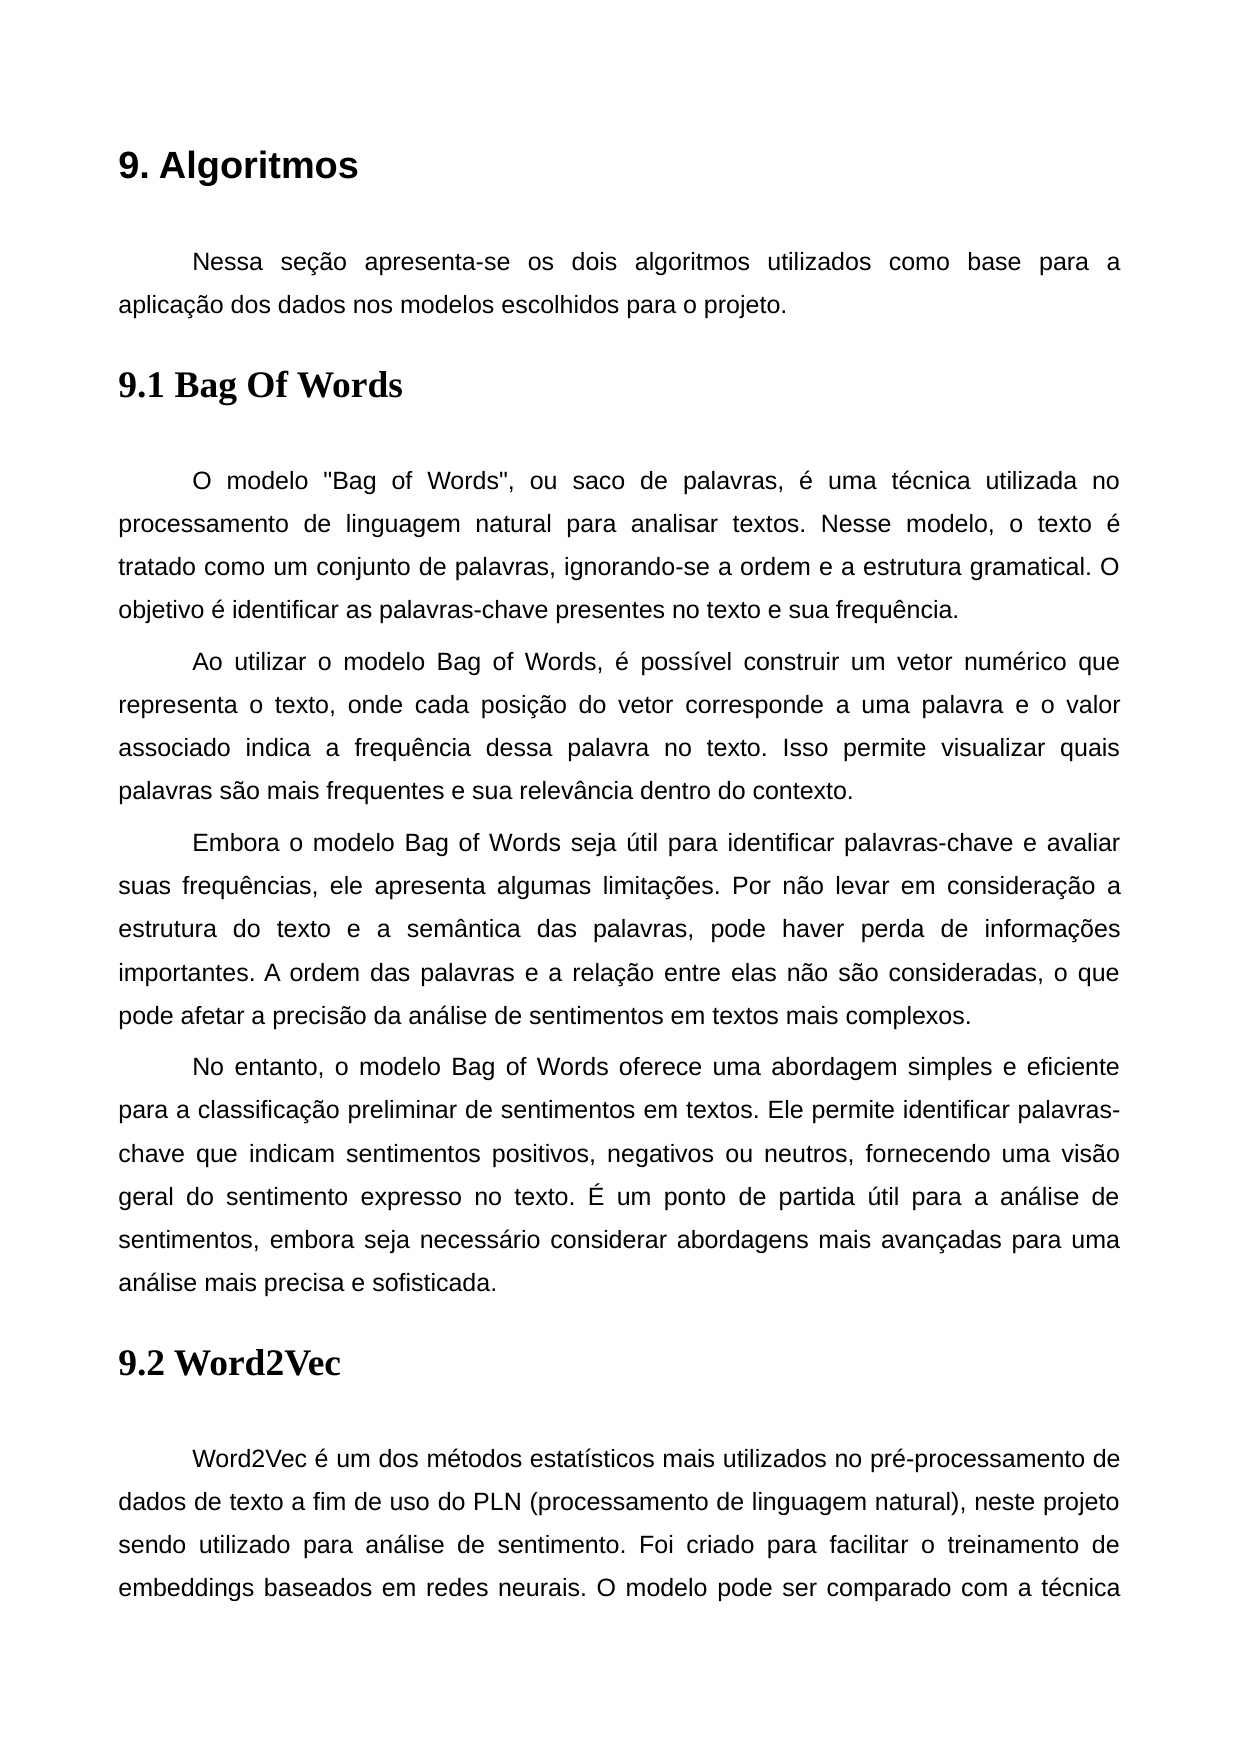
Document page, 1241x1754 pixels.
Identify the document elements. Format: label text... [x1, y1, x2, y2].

text Word2Vec é um dos métodos estatísticos mais utilizados no pré-processamento de dados de texto a fim de uso do PLN (processamento de linguagem natural), neste projeto sendo utilizado para análise de sentimento. Foi criado para facilitar o treinamento de embeddings baseados em redes neurais. O modelo pode ser comparado com a técnica [118, 1444, 1122, 1602]
subtitle 9.1 Bag Of Words [118, 363, 1122, 406]
text Ao utilizar o modelo Bag of Words, é possível construir um vetor numérico que representa o texto, onde cada posição do vetor corresponde a uma palavra e o valor associado indica a frequência dessa palavra no texto. Isso permite visualizar quais palavras são mais frequentes e sua relevância dentro do contexto. [118, 647, 1122, 805]
text Nessa seção apresenta-se os dois algoritmos utilizados como base para a aplicação dos dados nos modelos escolhidos para o projeto. [118, 247, 1122, 319]
text No entanto, o modelo Bag of Words oferece uma abordagem simples e eficiente para a classificação preliminar de sentimentos em textos. Ele permite identificar palavras-chave que indicam sentimentos positivos, negativos ou neutros, fornecendo uma visão geral do sentimento expresso no texto. É um ponto de partida útil para a análise de sentimentos, embora seja necessário considerar abordagens mais avançadas para uma análise mais precisa e sofisticada. [118, 1052, 1122, 1297]
subtitle 9. Algoritmos [118, 143, 1122, 187]
subtitle 9.2 Word2Vec [118, 1341, 1122, 1384]
text O modelo "Bag of Words", ou saco de palavras, é uma técnica utilizada no processamento de linguagem natural para analisar textos. Nesse modelo, o texto é tratado como um conjunto de palavras, ignorando-se a ordem e a estrutura gramatical. O objetivo é identificar as palavras-chave presentes no texto e sua frequência. [118, 466, 1122, 624]
text Embora o modelo Bag of Words seja útil para identificar palavras-chave e avaliar suas frequências, ele apresenta algumas limitações. Por não levar em consideração a estrutura do texto e a semântica das palavras, pode haver perda de informações importantes. A ordem das palavras e a relação entre elas não são consideradas, o que pode afetar a precisão da análise de sentimentos em textos mais complexos. [118, 828, 1122, 1029]
